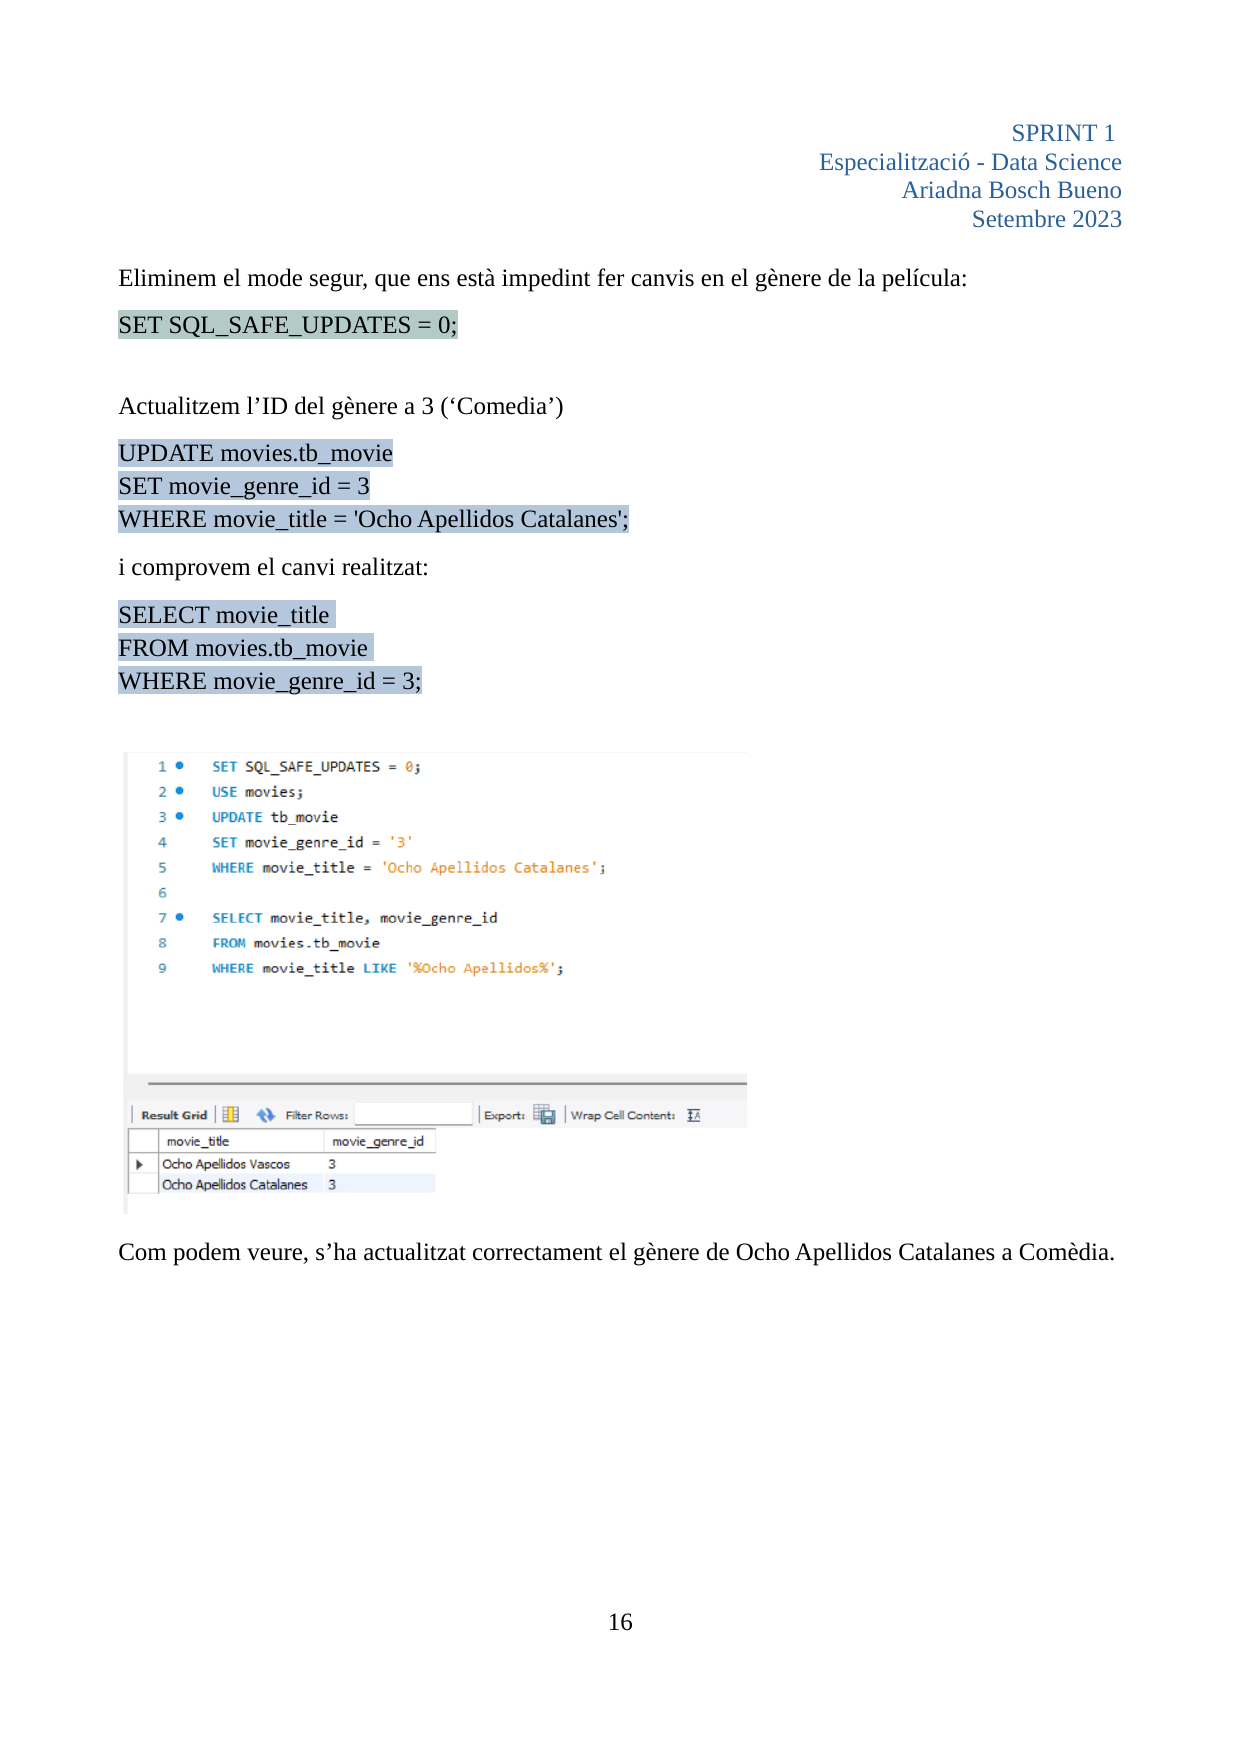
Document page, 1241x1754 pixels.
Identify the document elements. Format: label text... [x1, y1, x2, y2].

text Eliminem el mode segur, que ens està impedint fer canvis en el gènere de la película: [118, 263, 1122, 291]
text SET SQL_SAFE_UPDATES = 0; [118, 310, 1122, 372]
text Com podem veure, s’ha actualitzat correctament el gènere de Ocho Apellidos Catalanes a Comèdia. [118, 1237, 1122, 1266]
text SELECT movie_title FROM movies.tb_movie WHERE movie_genre_id = 3; [118, 600, 1122, 694]
text Actualitzem l’ID del gènere a 3 (‘Comedia’) [118, 391, 1122, 419]
text UPDATE movies.tb_movie SET movie_genre_id = 3 WHERE movie_title = 'Ocho Apellidos Catalanes'; [118, 438, 1122, 533]
picture [123, 752, 748, 1214]
text i comprovem el canvi realitzat: [118, 552, 1122, 581]
